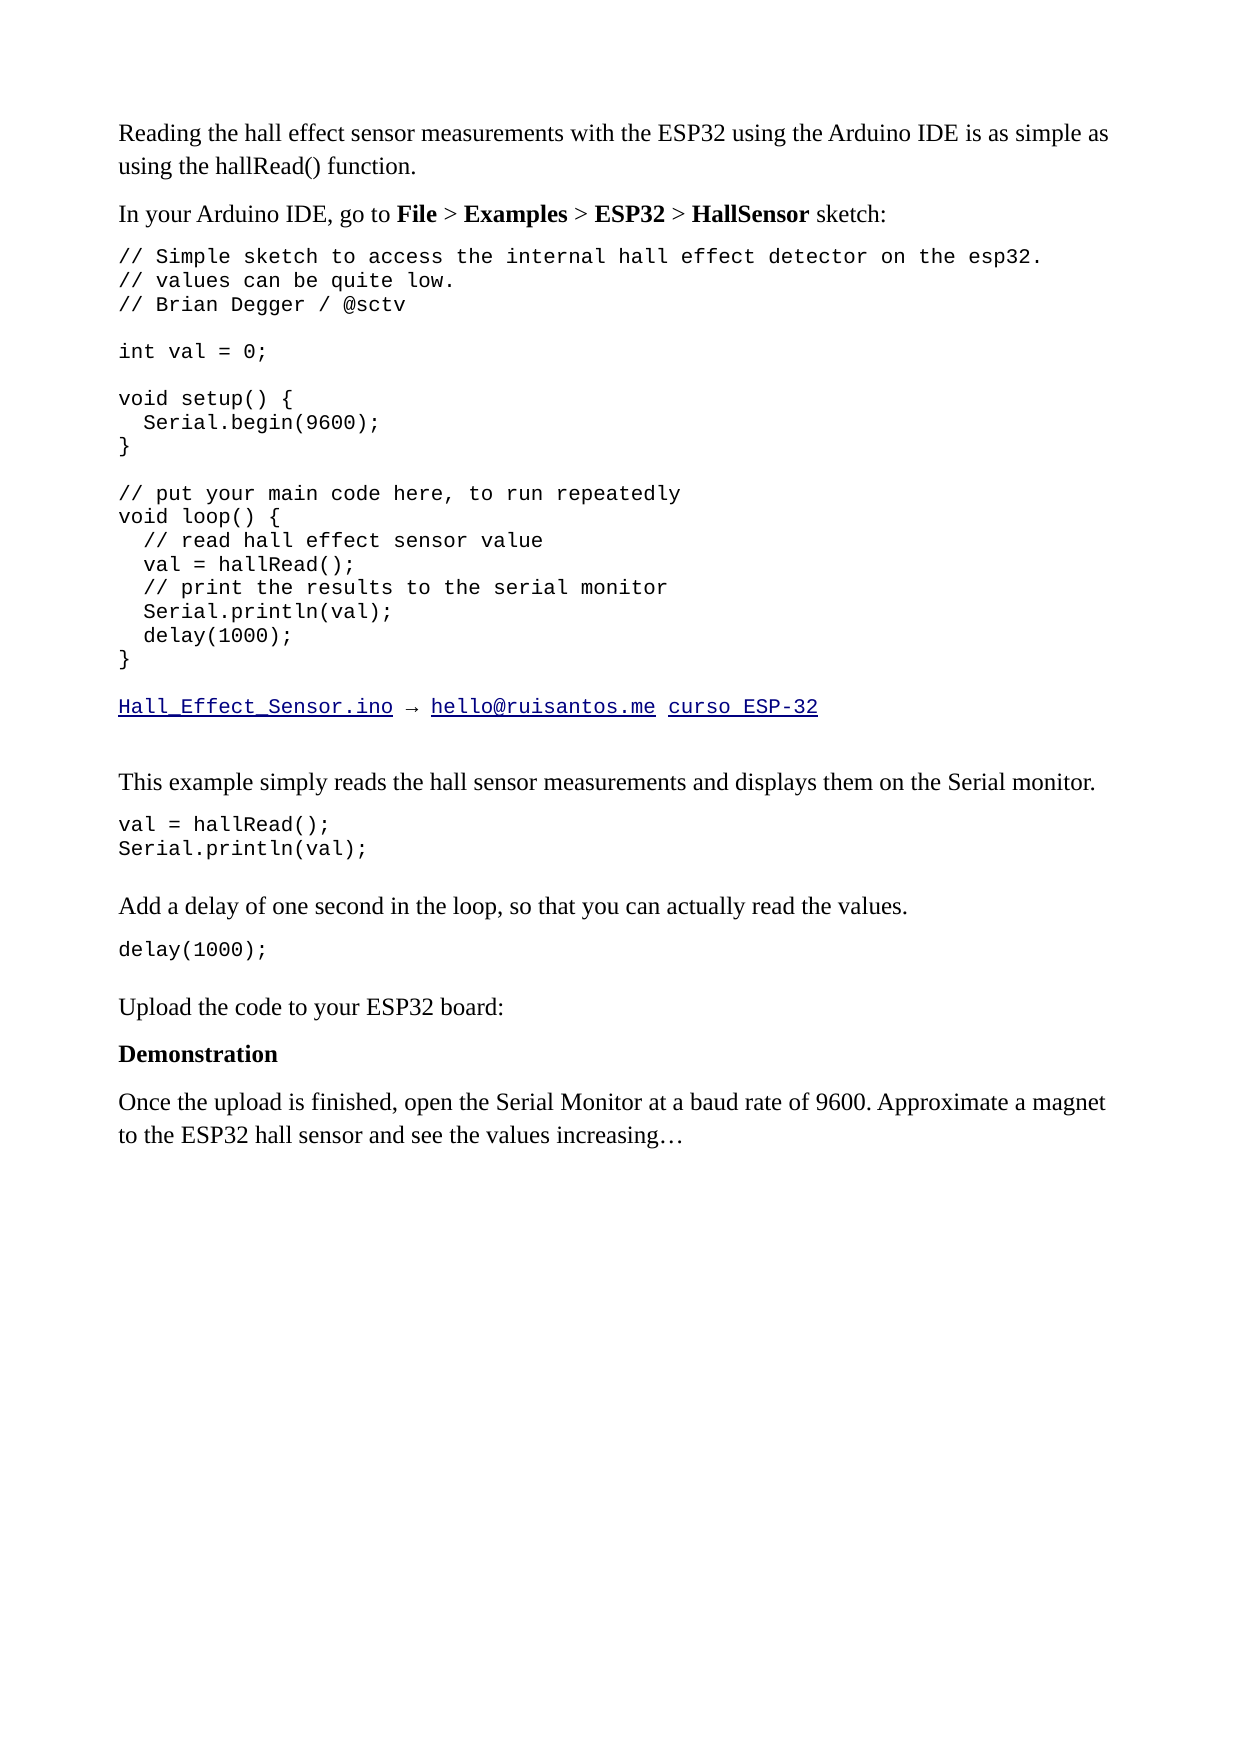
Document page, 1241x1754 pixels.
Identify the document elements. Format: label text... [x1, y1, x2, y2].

text // Simple sketch to access the internal hall effect detector on the esp32. [118, 246, 1122, 270]
text Add a delay of one second in the loop, so that you can actually read the values. [118, 891, 1122, 920]
text } [118, 436, 1122, 459]
text void loop() { [118, 506, 1122, 530]
text void setup() { [118, 388, 1122, 412]
text Serial.println(val); [118, 838, 1122, 862]
text val = hallRead(); [118, 814, 1122, 838]
text // print the results to the serial monitor [118, 577, 1122, 601]
text val = hallRead(); [118, 554, 1122, 577]
text Serial.println(val); [118, 601, 1122, 625]
text delay(1000); [118, 939, 1122, 962]
text Hall_Effect_Sensor.ino → hello@ruisantos.me curso ESP-32 [118, 696, 1122, 719]
text delay(1000); [118, 625, 1122, 648]
text Upload the code to your ESP32 board: [118, 992, 1122, 1021]
text // read hall effect sensor value [118, 530, 1122, 554]
text This example simply reads the hall sensor measurements and displays them on the Serial monitor. [118, 767, 1122, 796]
text int val = 0; [118, 341, 1122, 364]
text In your Arduino IDE, go to File > Examples > ESP32 > HallSensor sketch: [118, 199, 1122, 227]
text // Brian Degger / @sctv [118, 294, 1122, 317]
text Once the upload is finished, open the Serial Monitor at a baud rate of 9600. Approximate a magnet to the ESP32 hall sensor and see the values increasing… [118, 1087, 1122, 1149]
text // values can be quite low. [118, 270, 1122, 294]
text } [118, 648, 1122, 672]
text Demonstration [118, 1039, 1122, 1068]
text // put your main code here, to run repeatedly [118, 483, 1122, 506]
text Serial.begin(9600); [118, 412, 1122, 436]
text Reading the hall effect sensor measurements with the ESP32 using the Arduino IDE is as simple as using the hallRead() function. [118, 118, 1122, 180]
